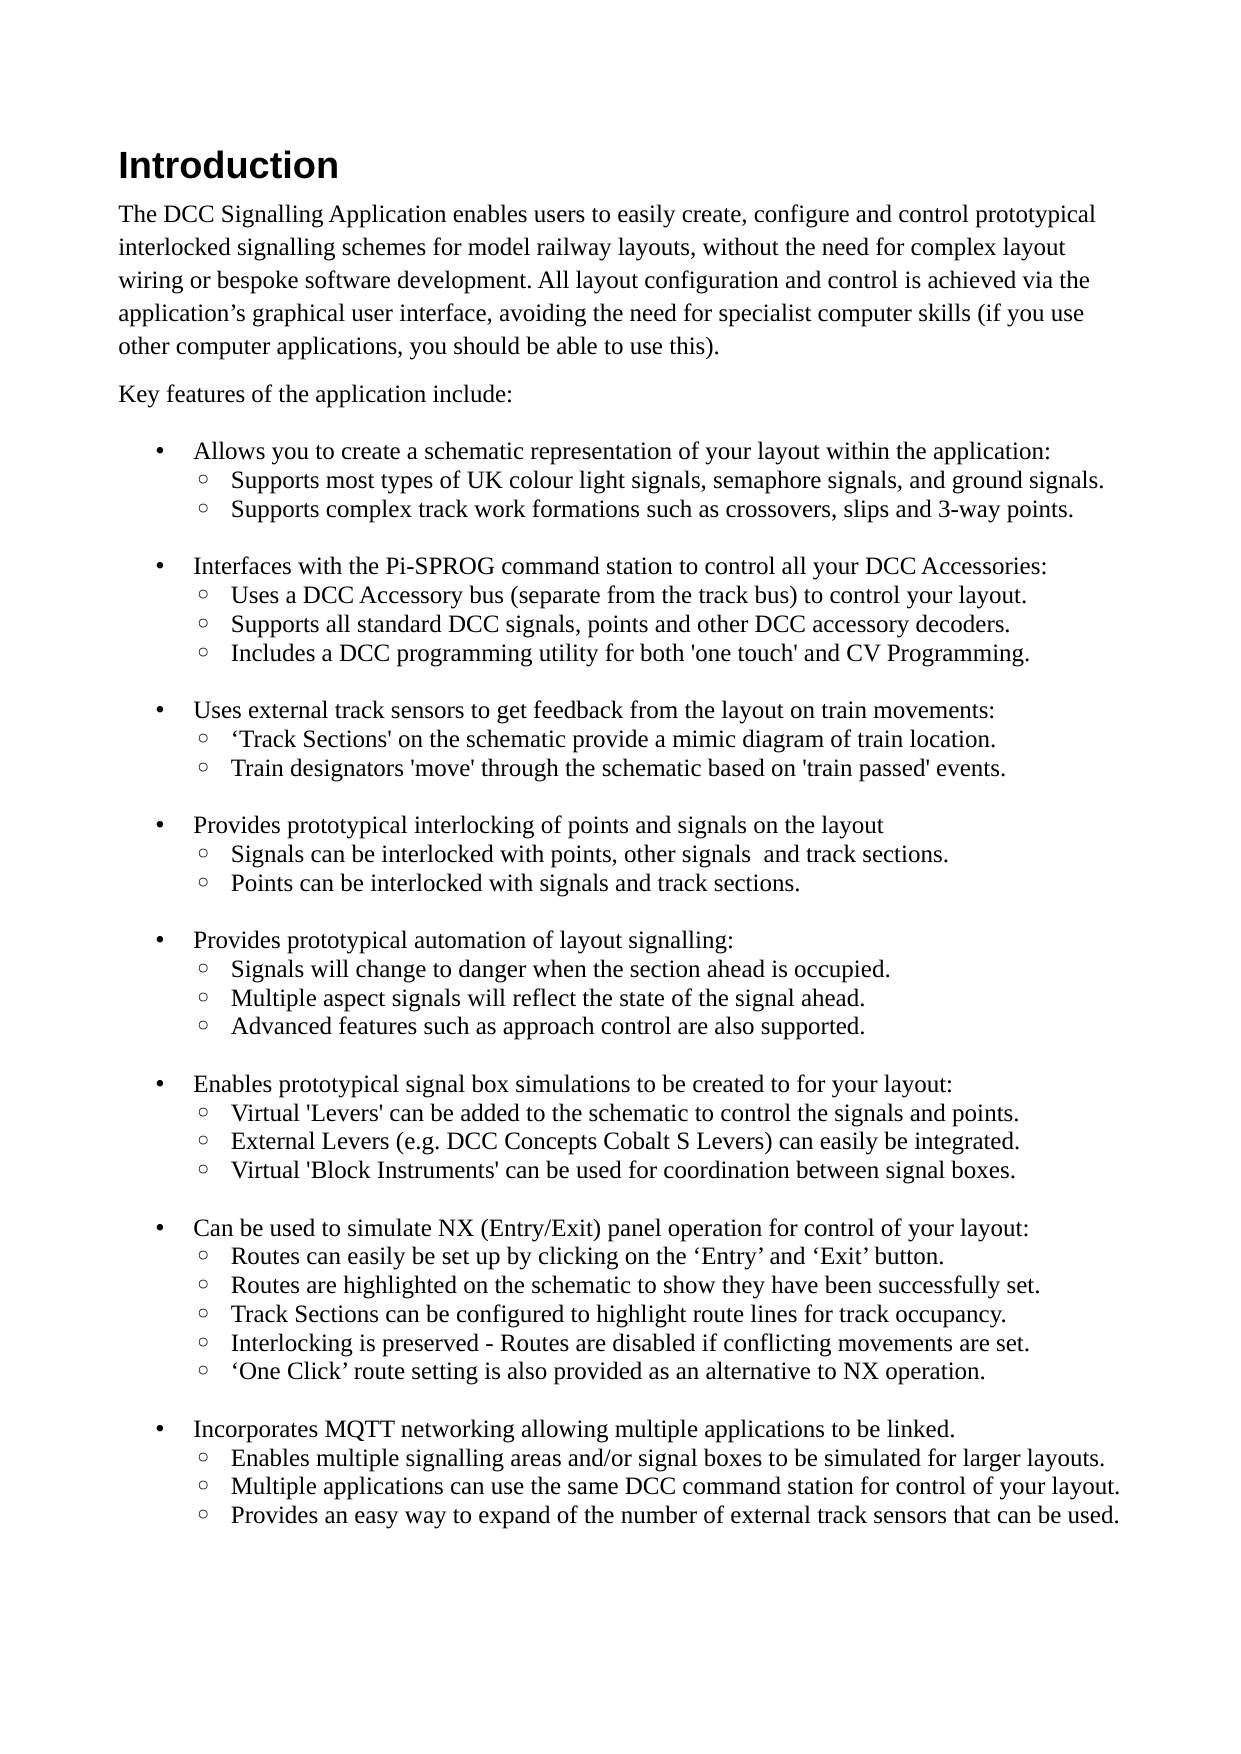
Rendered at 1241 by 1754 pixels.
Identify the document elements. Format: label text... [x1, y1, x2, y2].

list Provides prototypical automation of layout signalling: [156, 925, 1122, 954]
list Multiple applications can use the same DCC command station for control of your layout. [193, 1471, 1122, 1500]
list Routes can easily be set up by clicking on the ‘Entry’ and ‘Exit’ button. [193, 1241, 1122, 1270]
list Advanced features such as approach control are also supported. [193, 1011, 1122, 1040]
list Multiple aspect signals will reflect the state of the signal ahead. [193, 983, 1122, 1011]
list Uses external track sensors to get feedback from the layout on train movements: [156, 695, 1122, 724]
list Routes are highlighted on the schematic to show they have been successfully set. [193, 1270, 1122, 1299]
list Includes a DCC programming utility for both 'one touch' and CV Programming. [193, 638, 1122, 666]
list Virtual 'Block Instruments' can be used for coordination between signal boxes. [193, 1155, 1122, 1184]
list Allows you to create a schematic representation of your layout within the application: [156, 436, 1122, 465]
list Virtual 'Levers' can be added to the schematic to control the signals and points. [193, 1098, 1122, 1126]
list Enables prototypical signal box simulations to be created to for your layout: [156, 1069, 1122, 1098]
list ‘One Click’ route setting is also provided as an alternative to NX operation. [193, 1356, 1122, 1385]
list Points can be interlocked with signals and track sections. [193, 868, 1122, 896]
list Enables multiple signalling areas and/or signal boxes to be simulated for larger layouts. [193, 1443, 1122, 1471]
list Supports most types of UK colour light signals, semaphore signals, and ground signals. [193, 465, 1122, 494]
list Supports complex track work formations such as crossovers, slips and 3-way points. [193, 494, 1122, 523]
text The DCC Signalling Application enables users to easily create, configure and control prototypical interlocked signalling schemes for model railway layouts, without the need for complex layout wiring or bespoke software development. All layout configuration and control is achieved via the application’s graphical user interface, avoiding the need for specialist computer skills (if you use other computer applications, you should be able to use this). [118, 199, 1122, 360]
list Can be used to simulate NX (Entry/Exit) panel operation for control of your layout: [156, 1213, 1122, 1241]
list Provides prototypical interlocking of points and signals on the layout [156, 810, 1122, 839]
list Track Sections can be configured to highlight route lines for track occupancy. [193, 1299, 1122, 1328]
list Interlocking is preserved - Routes are disabled if conflicting movements are set. [193, 1328, 1122, 1356]
list Uses a DCC Accessory bus (separate from the track bus) to control your layout. [193, 580, 1122, 609]
list External Levers (e.g. DCC Concepts Cobalt S Levers) can easily be integrated. [193, 1126, 1122, 1155]
list Interfaces with the Pi-SPROG command station to control all your DCC Accessories: [156, 551, 1122, 580]
text Key features of the application include: [118, 379, 1122, 408]
list Supports all standard DCC signals, points and other DCC accessory decoders. [193, 609, 1122, 638]
list ‘Track Sections' on the schematic provide a mimic diagram of train location. [193, 724, 1122, 753]
list Train designators 'move' through the schematic based on 'train passed' events. [193, 753, 1122, 781]
list Provides an easy way to expand of the number of external track sensors that can be used. [193, 1500, 1122, 1529]
list Signals can be interlocked with points, other signals and track sections. [193, 839, 1122, 868]
list Signals will change to danger when the section ahead is occupied. [193, 954, 1122, 983]
list Incorporates MQTT networking allowing multiple applications to be linked. [156, 1414, 1122, 1443]
subtitle Introduction [118, 143, 1122, 187]
